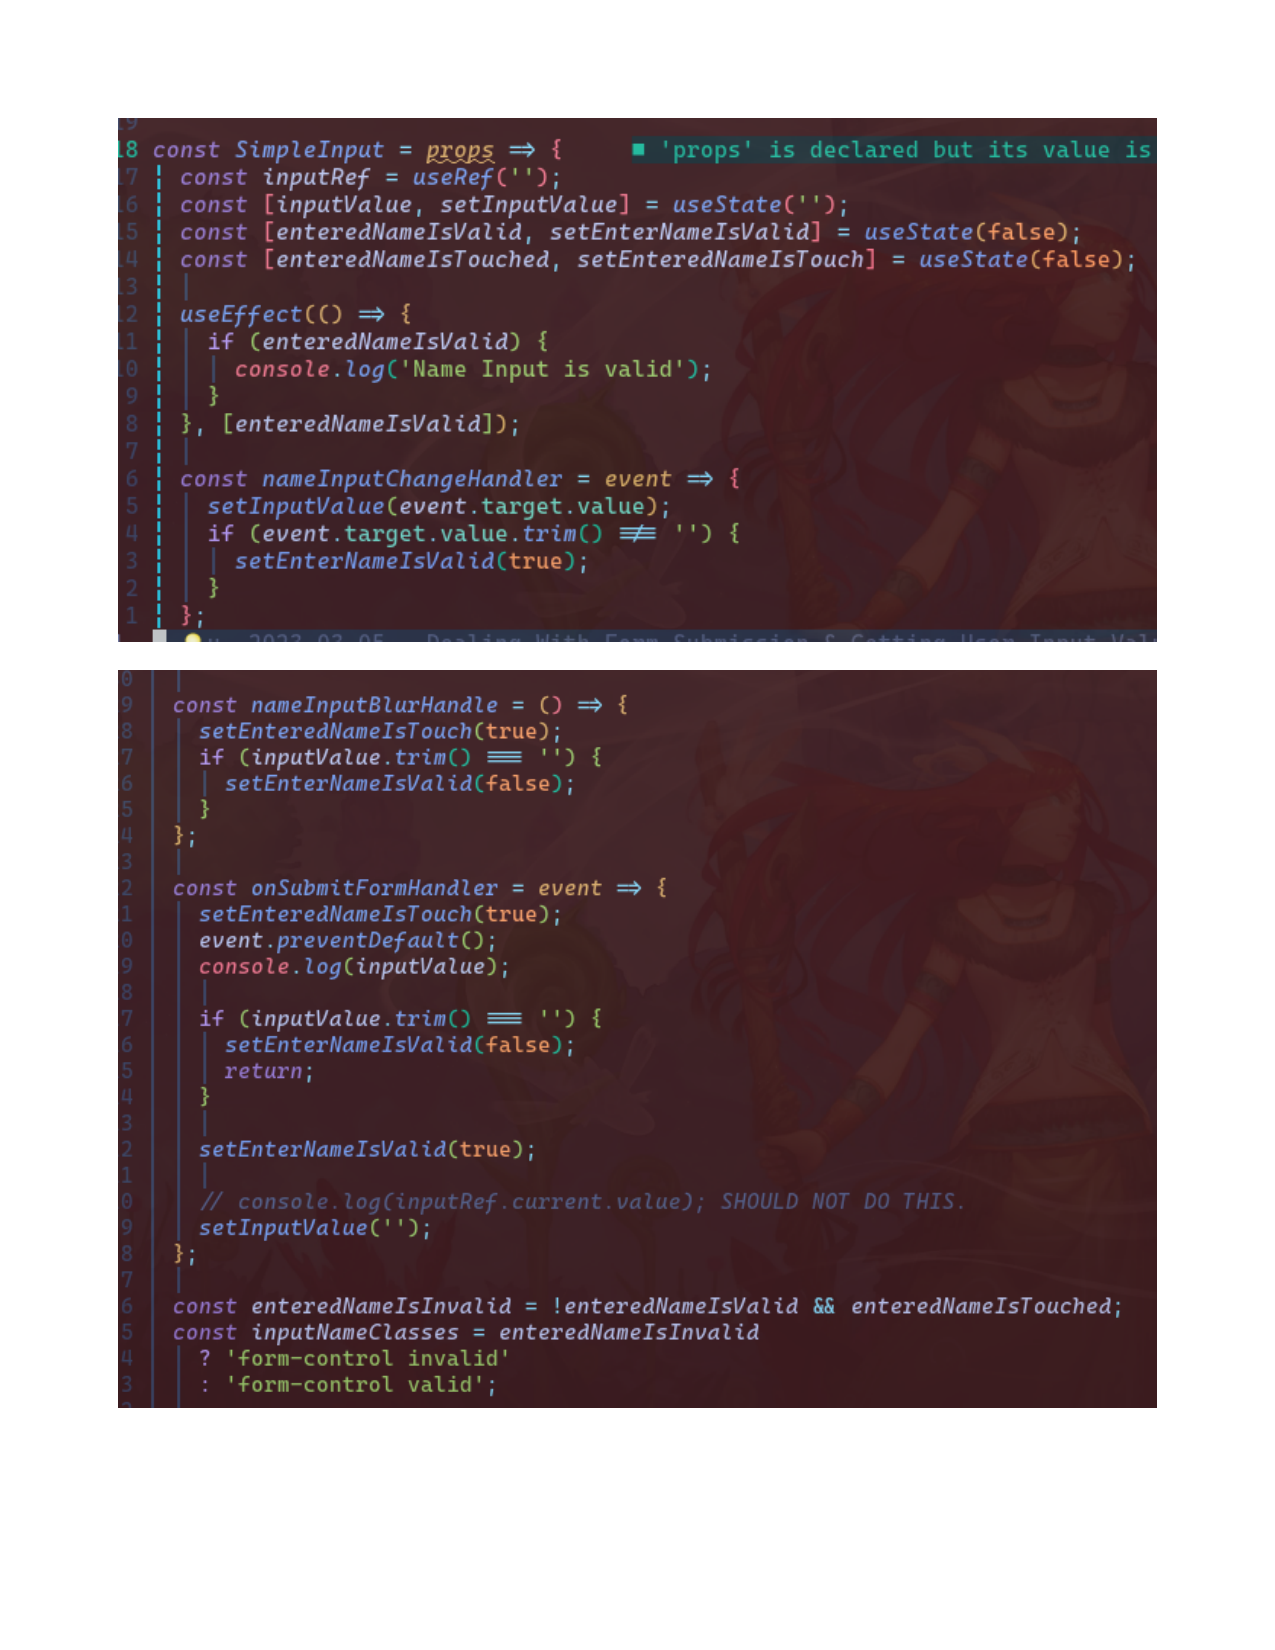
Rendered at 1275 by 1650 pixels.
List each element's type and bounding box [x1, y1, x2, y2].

picture [118, 670, 1157, 1408]
picture [118, 118, 1157, 642]
